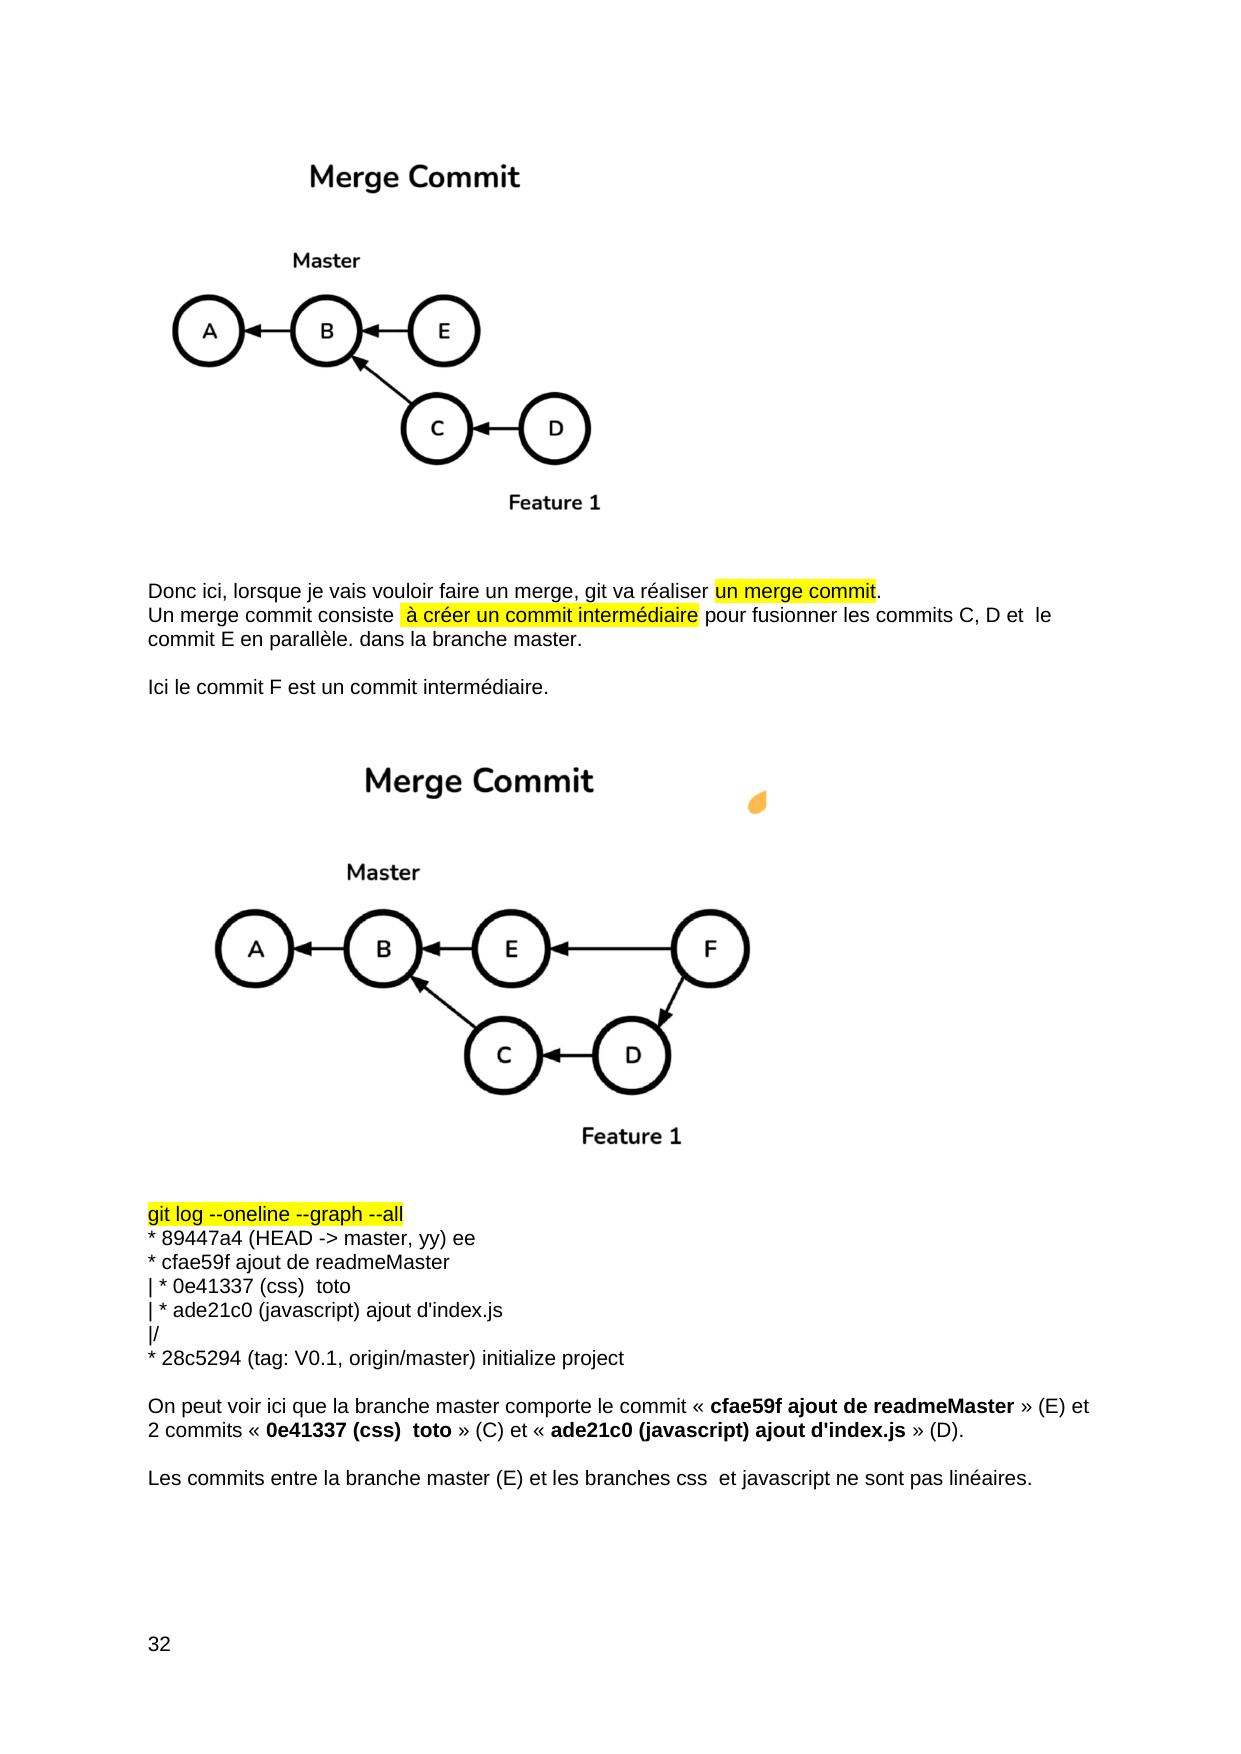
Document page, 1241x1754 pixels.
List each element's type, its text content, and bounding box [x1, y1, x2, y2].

picture [151, 155, 636, 529]
text * 28c5294 (tag: V0.1, origin/master) initialize project [148, 1346, 1093, 1369]
text Ici le commit F est un commit intermédiaire. [148, 675, 1093, 699]
text On peut voir ici que la branche master comporte le commit « cfae59f ajout de readmeMaster » (E) et 2 commits « 0e41337 (css) toto » (C) et « ade21c0 (javascript) ajout d'index.js » (D). [148, 1393, 1093, 1441]
text |/ [148, 1322, 1093, 1346]
text | * ade21c0 (javascript) ajout d'index.js [148, 1298, 1093, 1322]
picture [192, 757, 767, 1165]
text * cfae59f ajout de readmeMaster [148, 1250, 1093, 1274]
text Les commits entre la branche master (E) et les branches css et javascript ne sont pas linéaires. [148, 1465, 1093, 1489]
text * 89447a4 (HEAD -> master, yy) ee [148, 1226, 1093, 1250]
text git log --oneline --graph --all [148, 1202, 1093, 1226]
text Donc ici, lorsque je vais vouloir faire un merge, git va réaliser un merge commit. [148, 579, 1093, 603]
text Un merge commit consiste à créer un commit intermédiaire pour fusionner les commits C, D et le commit E en parallèle. dans la branche master. [148, 603, 1093, 651]
text | * 0e41337 (css) toto [148, 1274, 1093, 1298]
